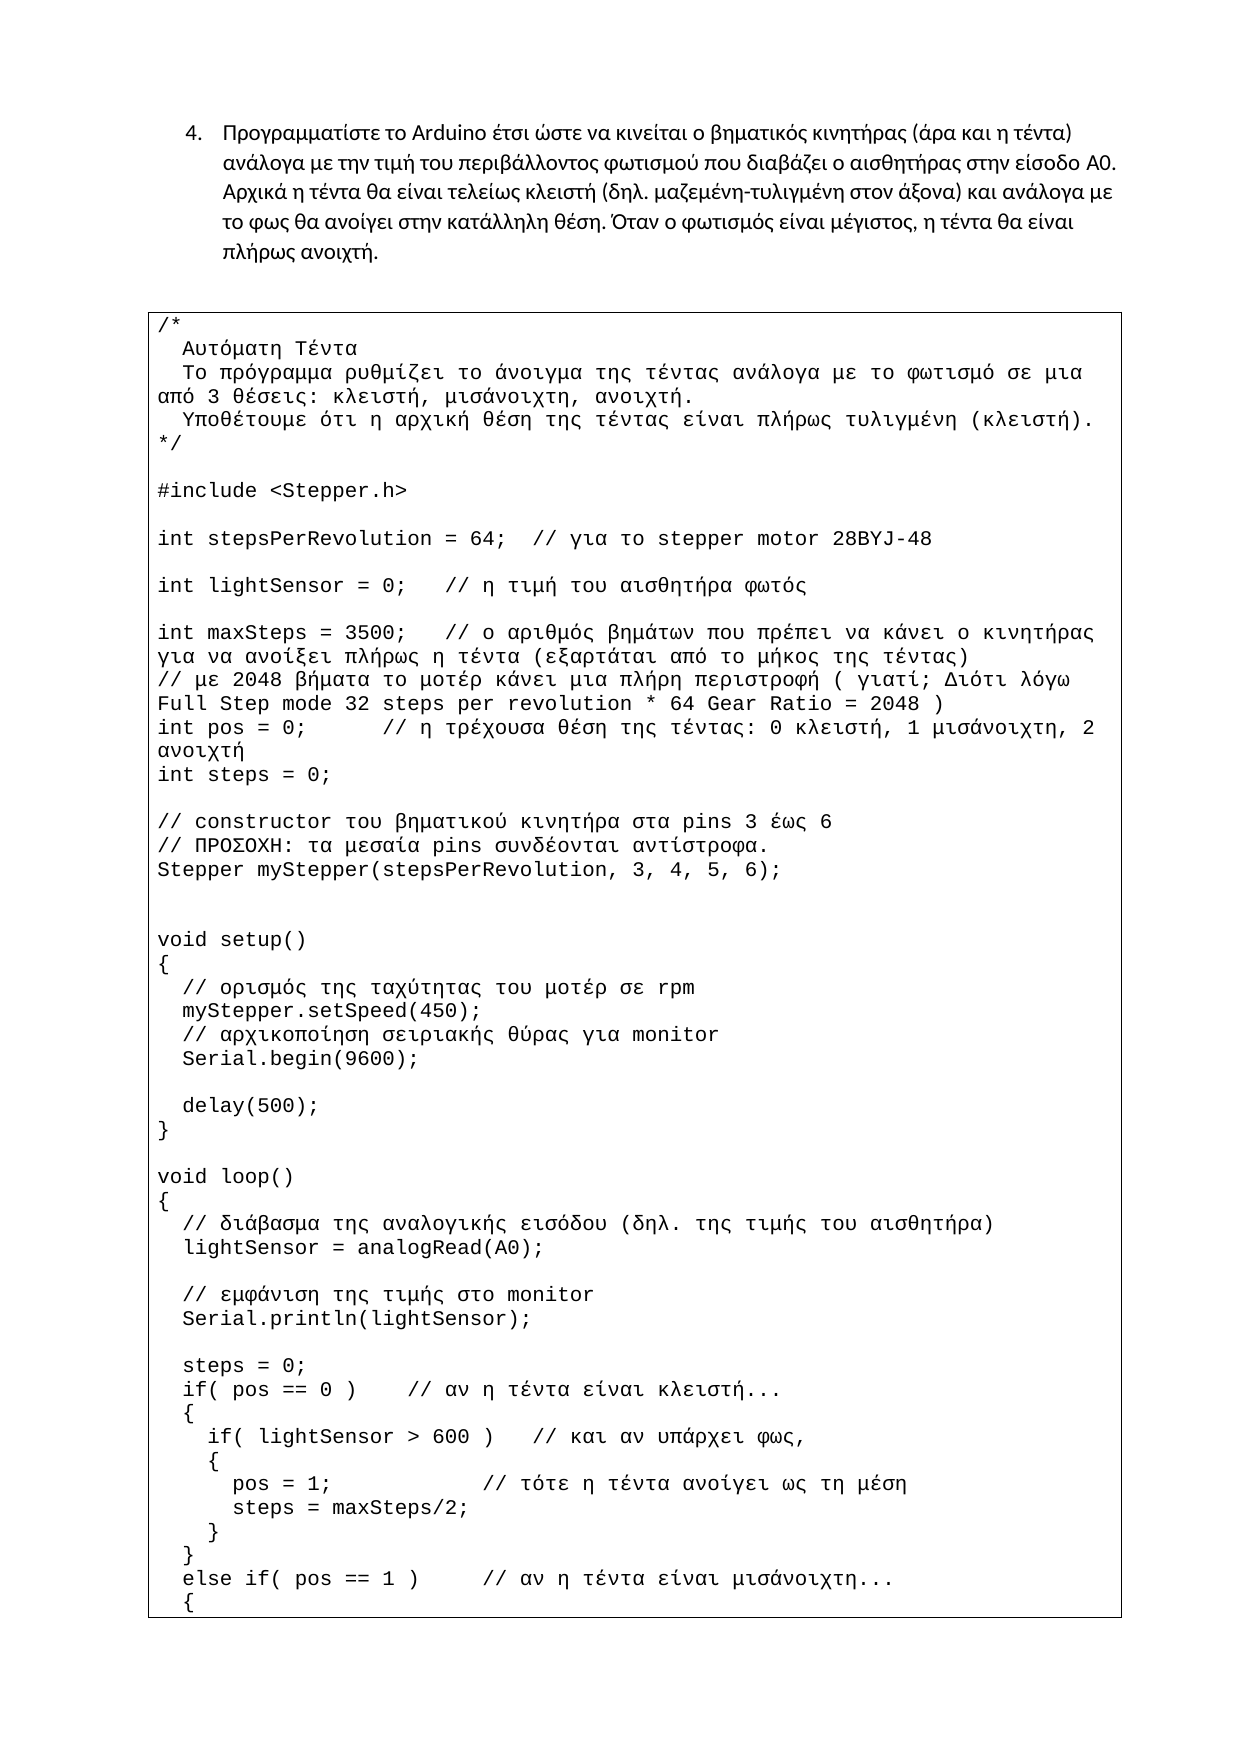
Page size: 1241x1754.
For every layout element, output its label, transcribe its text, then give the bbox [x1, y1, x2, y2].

text Serial.begin(9600); [149, 1044, 1121, 1071]
text Το πρόγραμμα ρυθμίζει το άνοιγμα της τέντας ανάλογα με το φωτισμό σε μια από 3 θέσεις: κλειστή, μισάνοιχτη, ανοιχτή. [149, 359, 1121, 406]
text else if( pos == 1 ) // αν η τέντα είναι μισάνοιχτη... [149, 1565, 1121, 1588]
text /* [149, 313, 1121, 335]
text */ [149, 430, 1121, 457]
text } [149, 1116, 1121, 1142]
text int pos = 0; // η τρέχουσα θέση της τέντας: 0 κλειστή, 1 μισάνοιχτη, 2 ανοιχτή [149, 713, 1121, 761]
text int maxSteps = 3500; // ο αριθμός βημάτων που πρέπει να κάνει ο κινητήρας για να ανοίξει πλήρως η τέντα (εξαρτάται από το μήκος της τέντας) [149, 619, 1121, 666]
text #include <Stepper.h> [149, 477, 1121, 504]
text void setup() [149, 926, 1121, 950]
text { [149, 1399, 1121, 1423]
text // constructor του βηματικού κινητήρα στα pins 3 έως 6 [149, 808, 1121, 832]
text delay(500); [149, 1092, 1121, 1116]
text } [149, 1517, 1121, 1541]
text void loop() [149, 1163, 1121, 1186]
text steps = maxSteps/2; [149, 1494, 1121, 1517]
text lightSensor = analogRead(A0); [149, 1234, 1121, 1261]
text Stepper myStepper(stepsPerRevolution, 3, 4, 5, 6); [149, 855, 1121, 882]
text // ορισμός της ταχύτητας του μοτέρ σε rpm [149, 974, 1121, 997]
text pos = 1; // τότε η τέντα ανοίγει ως τη μέση [149, 1470, 1121, 1494]
text myStepper.setSpeed(450); [149, 997, 1121, 1021]
text { [149, 1186, 1121, 1210]
text // εμφάνιση της τιμής στo monitor [149, 1281, 1121, 1305]
text int lightSensor = 0; // η τιμή του αισθητήρα φωτός [149, 572, 1121, 598]
text Serial.println(lightSensor); [149, 1305, 1121, 1331]
text int steps = 0; [149, 761, 1121, 788]
list Προγραμματίστε το Arduino έτσι ώστε να κινείται ο βηματικός κινητήρας (άρα και η τέντα) ανάλογα με την τιμή του περιβάλλοντος φωτισμού που διαβάζει ο αισθητήρας στην είσοδο A0. Αρχικά η τέντα θα είναι τελείως κλειστή (δηλ. μαζεμένη-τυλιγμένη στον άξονα) και ανάλογα με το φως θα ανοίγει στην κατάλληλη θέση. Όταν ο φωτισμός είναι μέγιστος, η τέντα θα είναι πλήρως ανοιχτή. [185, 118, 1122, 265]
text Υποθέτουμε ότι η αρχική θέση της τέντας είναι πλήρως τυλιγμένη (κλειστή). [149, 406, 1121, 430]
text Αυτόματη Τέντα [149, 335, 1121, 359]
text { [149, 950, 1121, 974]
text if( lightSensor > 600 ) // και αν υπάρχει φως, [149, 1423, 1121, 1447]
text // αρχικοποίηση σειριακής θύρας για monitor [149, 1021, 1121, 1044]
text { [149, 1447, 1121, 1470]
text steps = 0; [149, 1352, 1121, 1376]
text // διάβασμα της αναλογικής εισόδου (δηλ. της τιμής του αισθητήρα) [149, 1210, 1121, 1234]
text if( pos == 0 ) // αν η τέντα είναι κλειστή... [149, 1376, 1121, 1399]
text // ΠΡΟΣΟΧΗ: τα μεσαία pins συνδέονται αντίστροφα. [149, 832, 1121, 855]
text { [149, 1588, 1121, 1617]
text // με 2048 βήματα το μοτέρ κάνει μια πλήρη περιστροφή ( γιατί; Διότι λόγω Full Step mode 32 steps per revolution * 64 Gear Ratio = 2048 ) [149, 666, 1121, 713]
text int stepsPerRevolution = 64; // για το stepper motor 28BYJ-48 [149, 524, 1121, 551]
text } [149, 1541, 1121, 1565]
